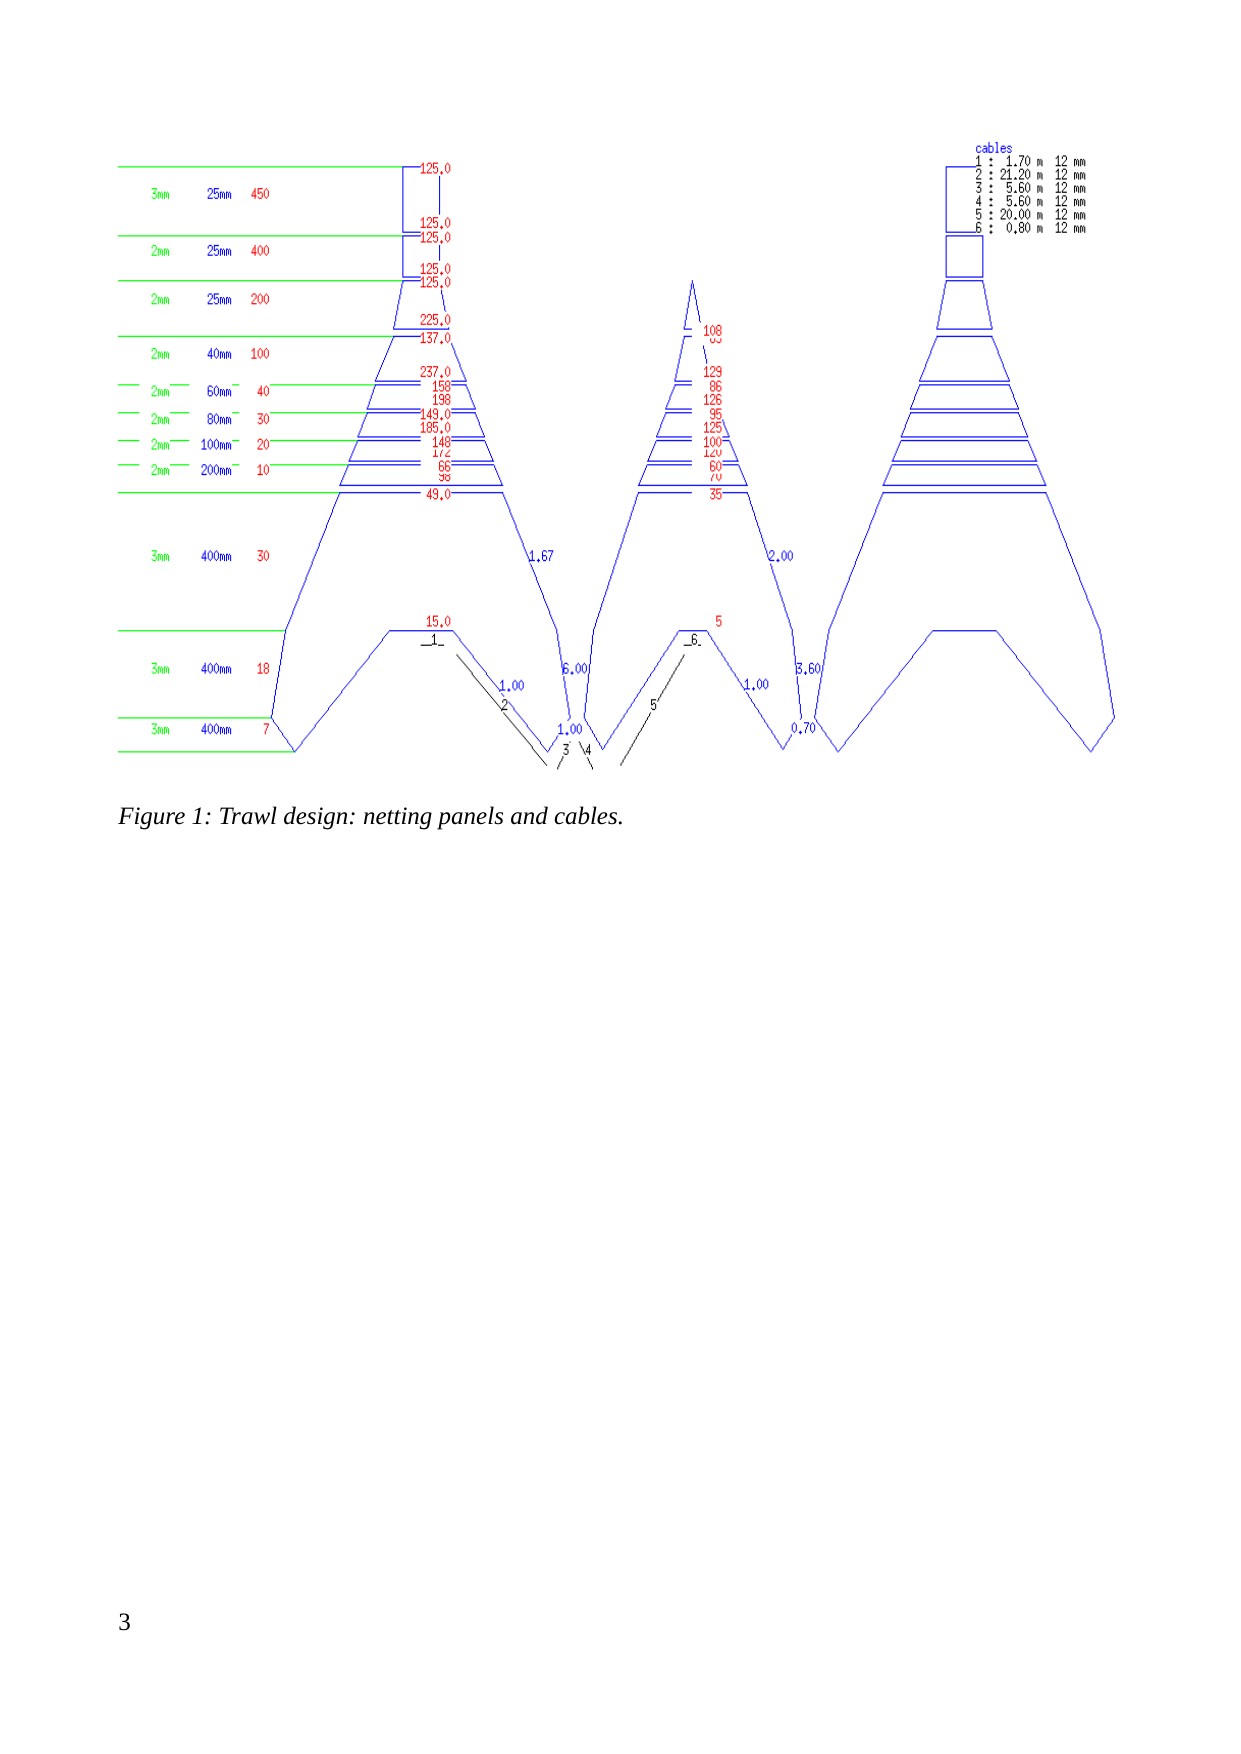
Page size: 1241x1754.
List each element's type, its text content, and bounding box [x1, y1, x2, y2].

picture [118, 130, 1123, 801]
text Figure 1: Trawl design: netting panels and cables. [118, 801, 1122, 830]
